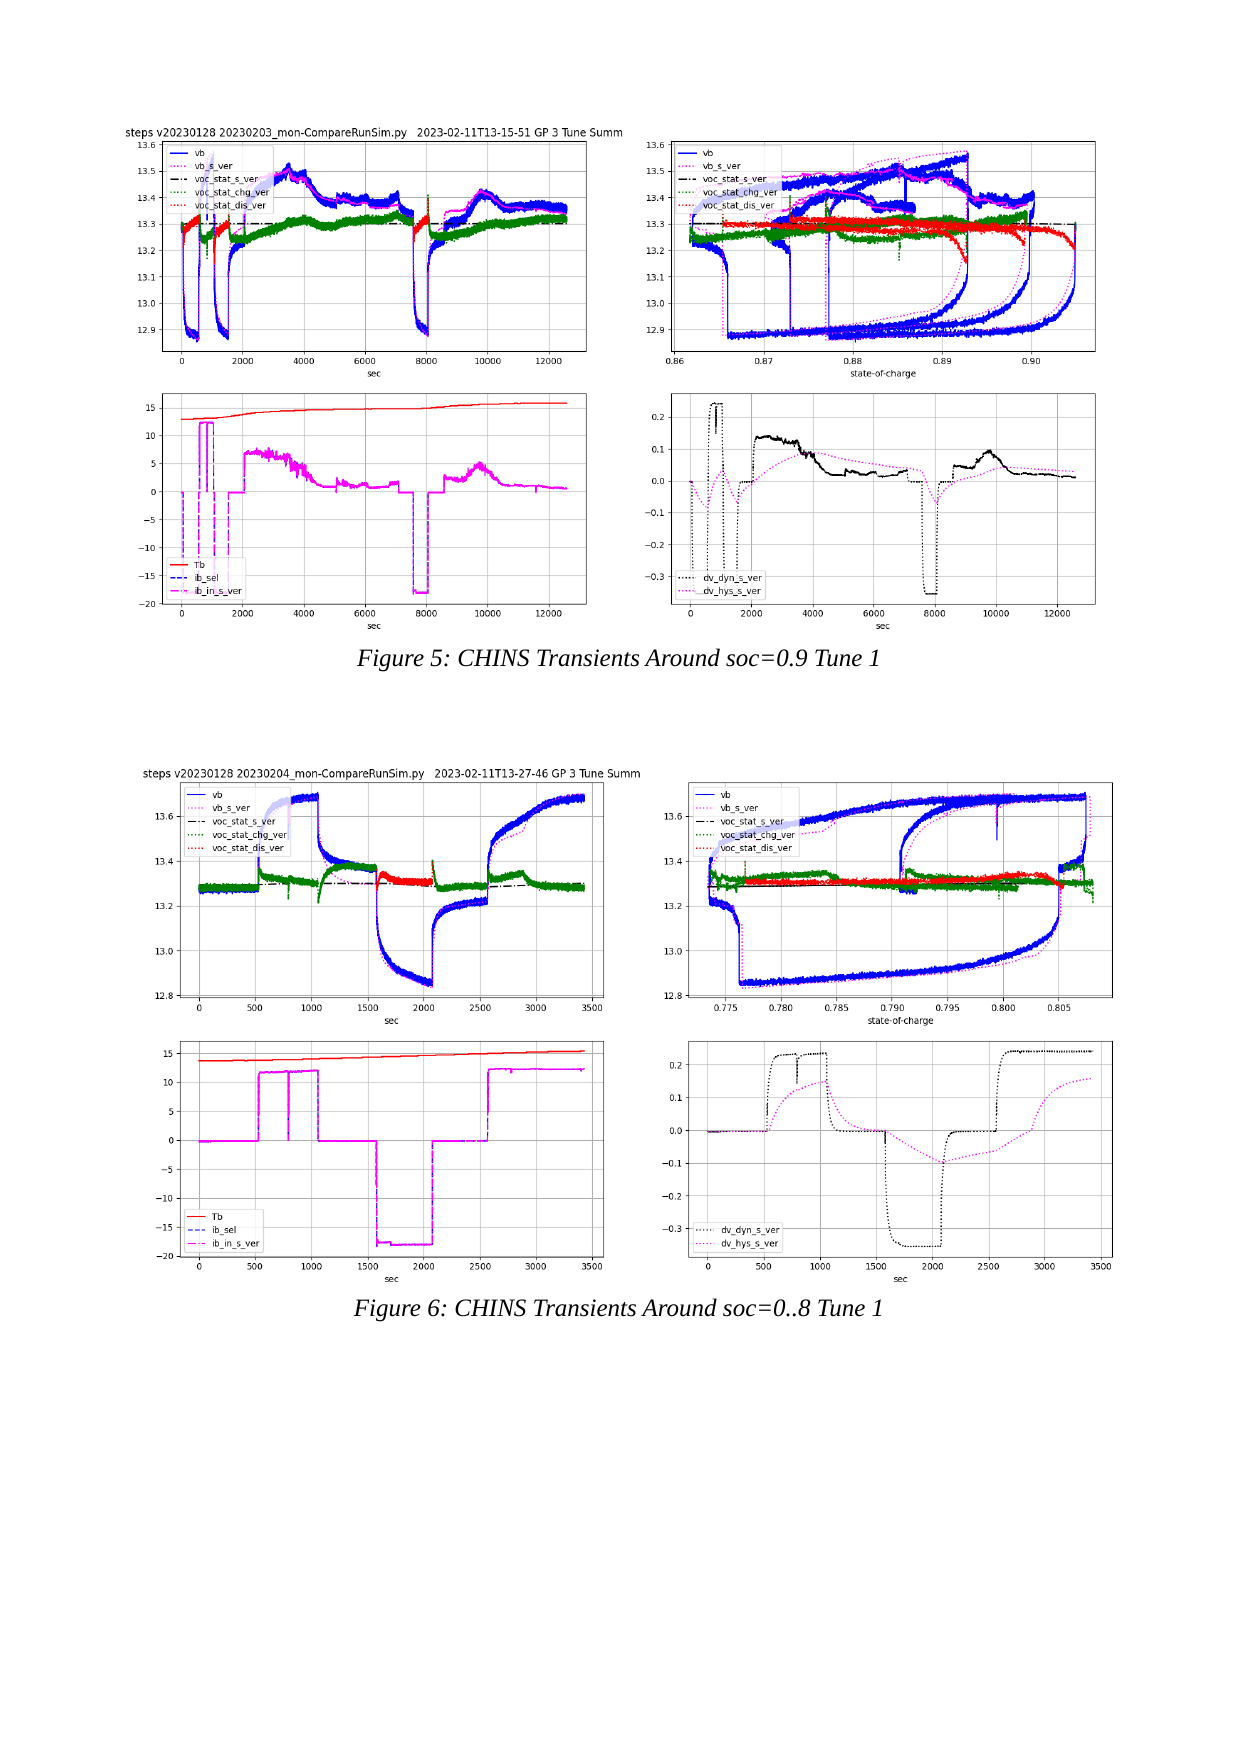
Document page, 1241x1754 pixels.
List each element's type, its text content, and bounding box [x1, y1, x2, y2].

text Figure 6: CHINS Transients Around soc=0..8 Tune 1 [118, 1294, 1122, 1322]
text Figure 5: CHINS Transients Around soc=0.9 Tune 1 [118, 644, 1122, 672]
picture [118, 118, 1122, 644]
picture [118, 758, 1122, 1294]
